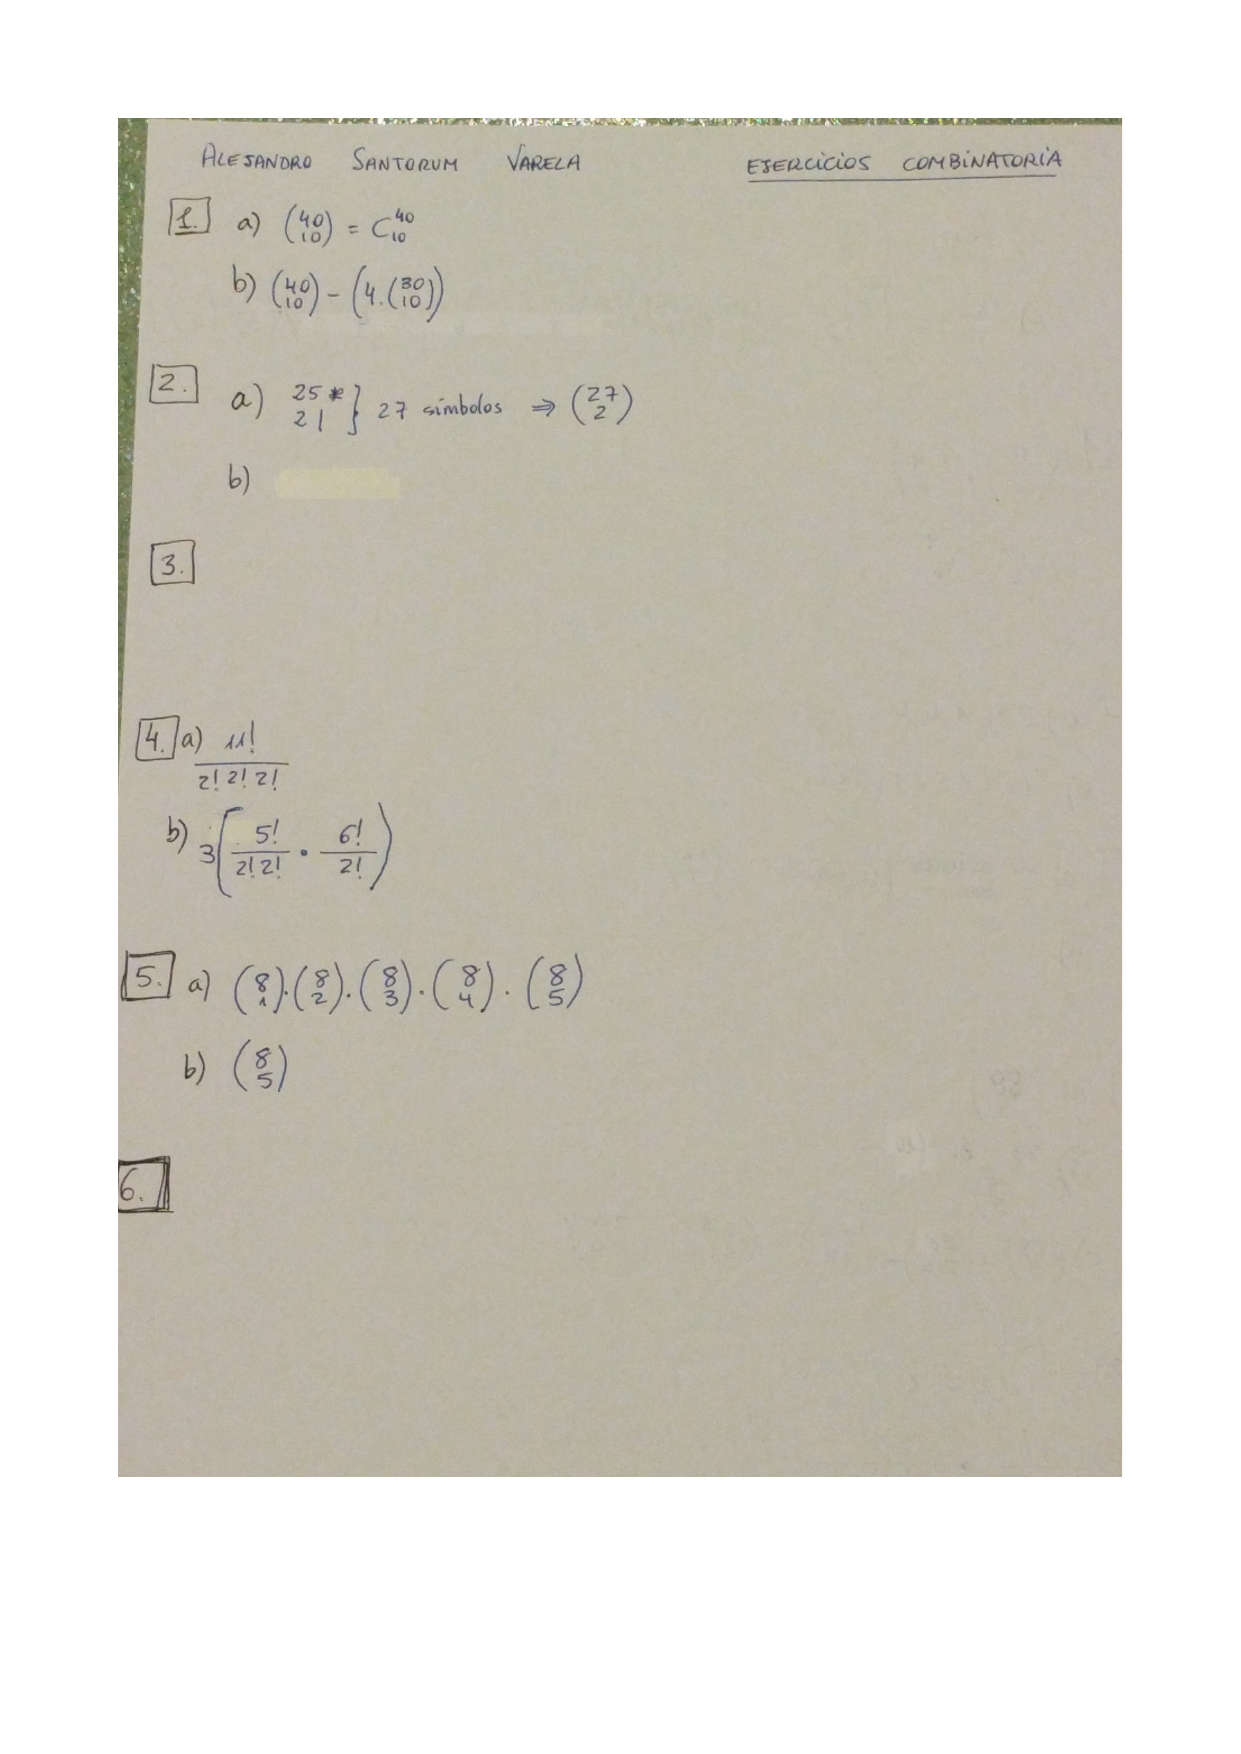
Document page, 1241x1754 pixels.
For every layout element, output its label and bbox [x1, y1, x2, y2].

picture [118, 118, 1123, 1477]
